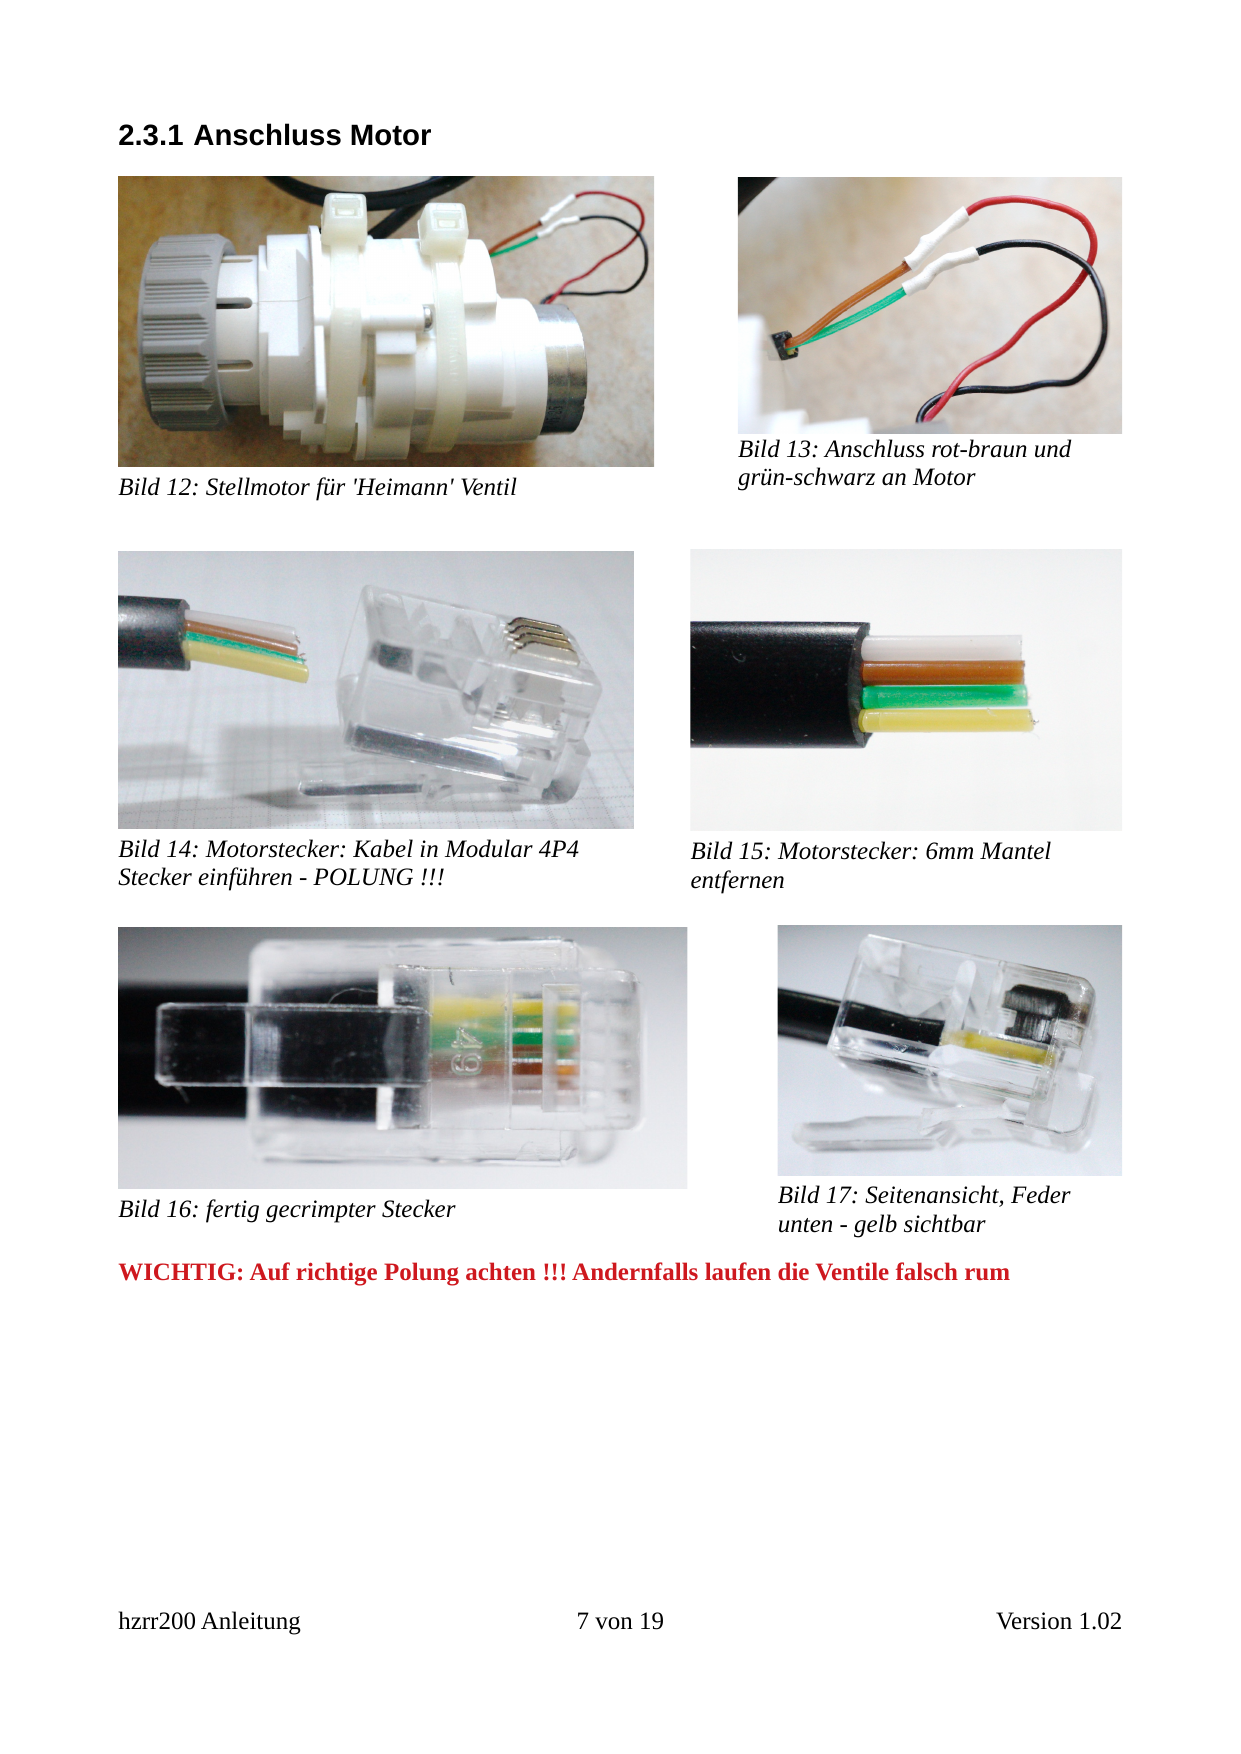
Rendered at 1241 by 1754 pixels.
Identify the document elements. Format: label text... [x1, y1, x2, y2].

text Bild 14: Motorstecker: Kabel in Modular 4P4 Stecker einführen - POLUNG !!! [118, 829, 634, 891]
picture [118, 176, 655, 467]
text WICHTIG: Auf richtige Polung achten !!! Andernfalls laufen die Ventile falsch rum [118, 1257, 1122, 1286]
picture [690, 549, 1123, 831]
picture [118, 551, 634, 829]
text Bild 13: Anschluss rot-braun und grün-schwarz an Motor [738, 434, 1122, 491]
text Bild 15: Motorstecker: 6mm Mantel entfernen [690, 831, 1122, 894]
picture [777, 925, 1123, 1176]
text Bild 12: Stellmotor für 'Heimann' Ventil [118, 467, 654, 501]
subtitle Anschluss Motor [118, 118, 1122, 152]
picture [737, 177, 1123, 434]
picture [118, 927, 688, 1189]
text Bild 17: Seitenansicht, Feder unten - gelb sichtbar [778, 1176, 1122, 1238]
text Bild 16: fertig gecrimpter Stecker [118, 1189, 687, 1223]
